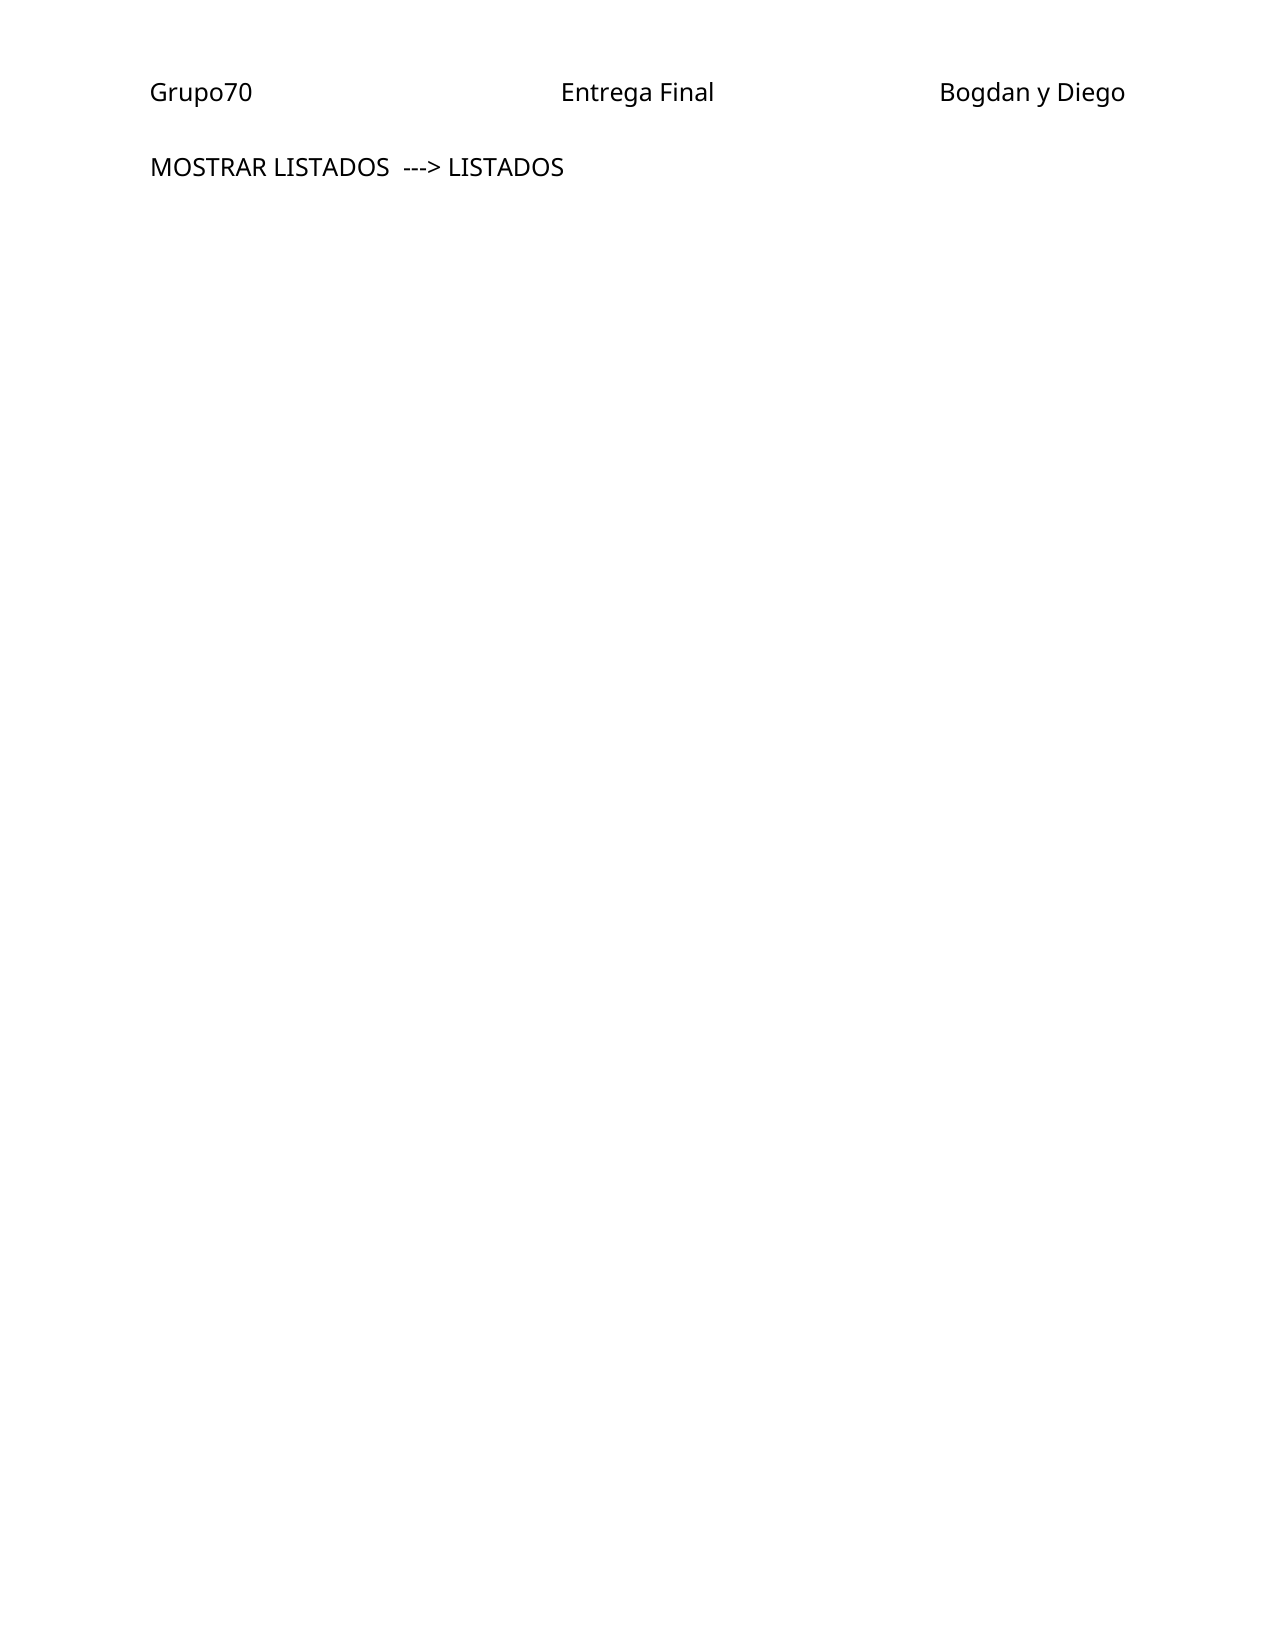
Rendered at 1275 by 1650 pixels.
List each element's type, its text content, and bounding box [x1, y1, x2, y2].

text MOSTRAR LISTADOS ---> LISTADOS [150, 150, 1125, 184]
